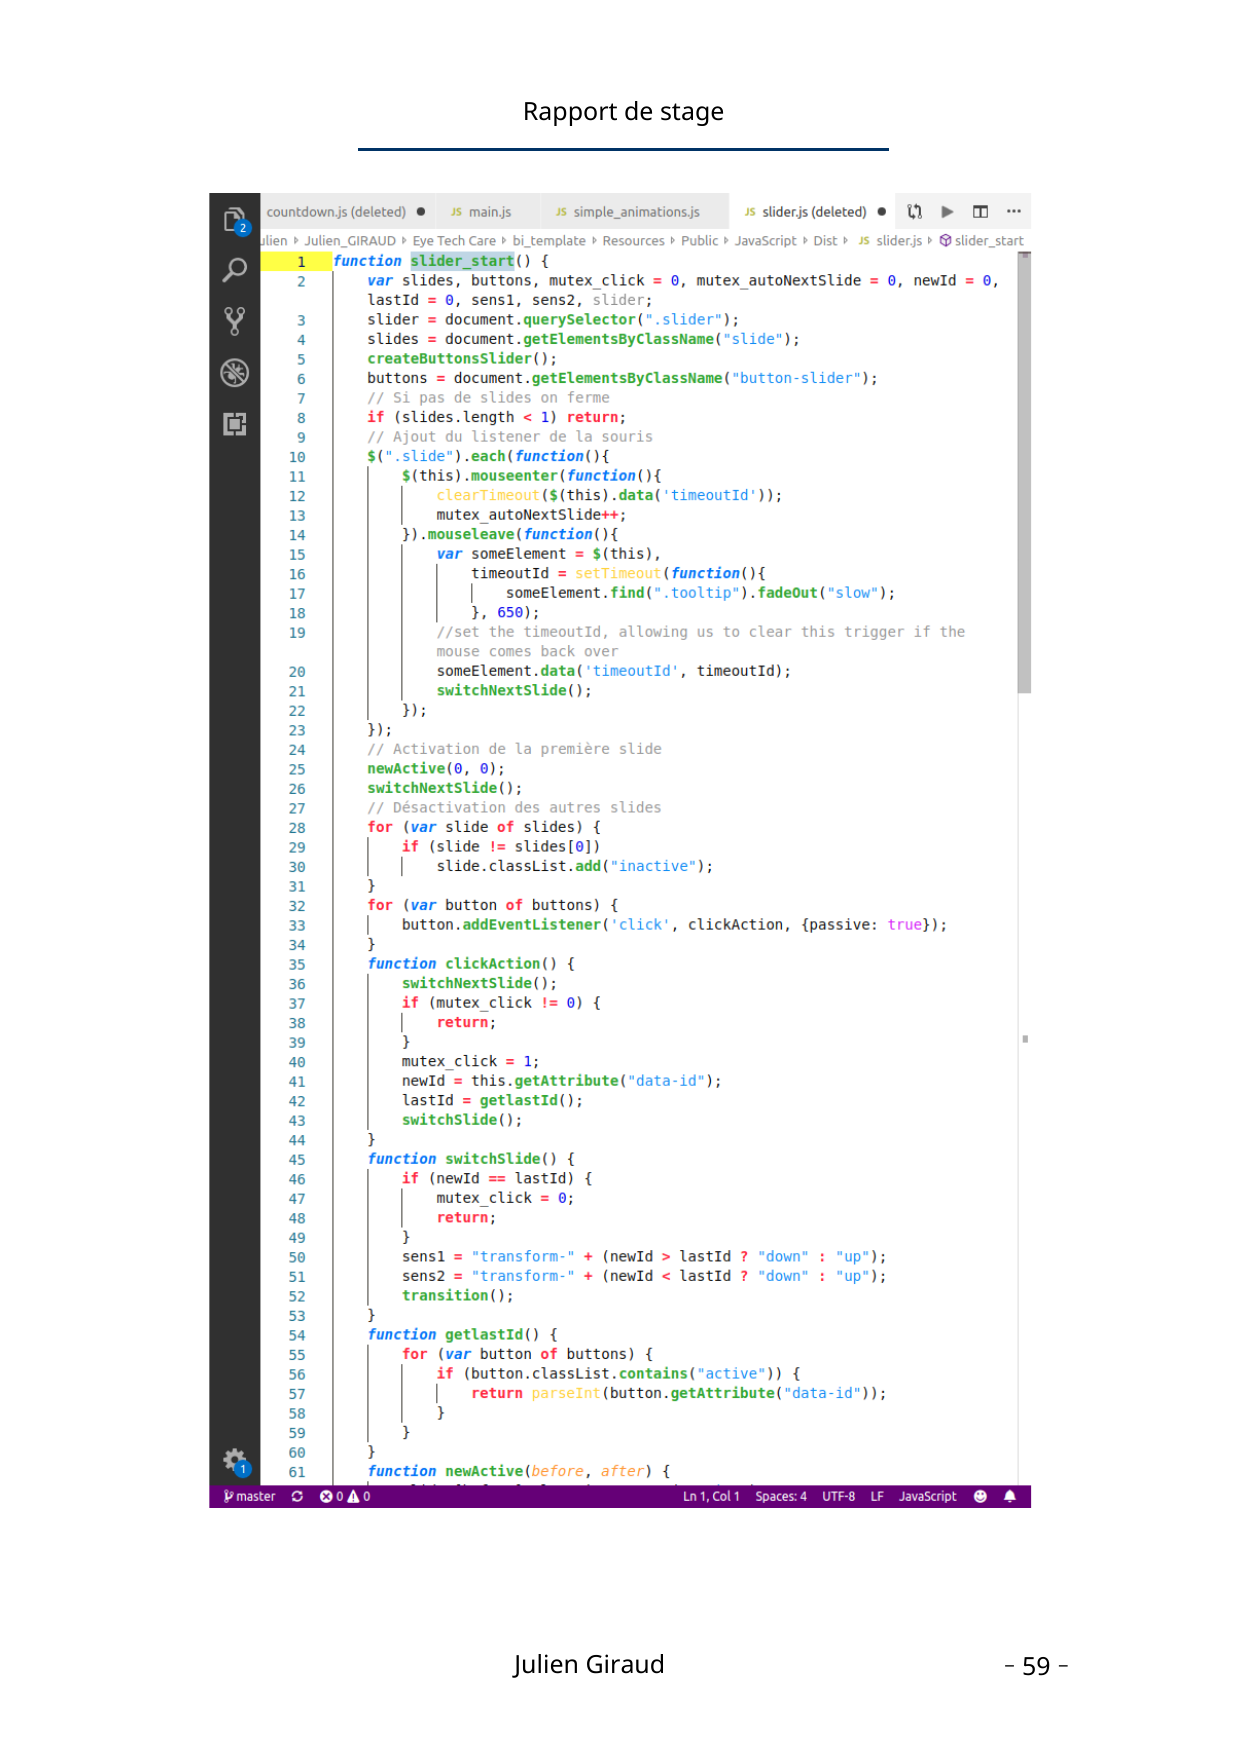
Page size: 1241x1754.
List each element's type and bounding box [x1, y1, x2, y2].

picture [209, 193, 1032, 1508]
